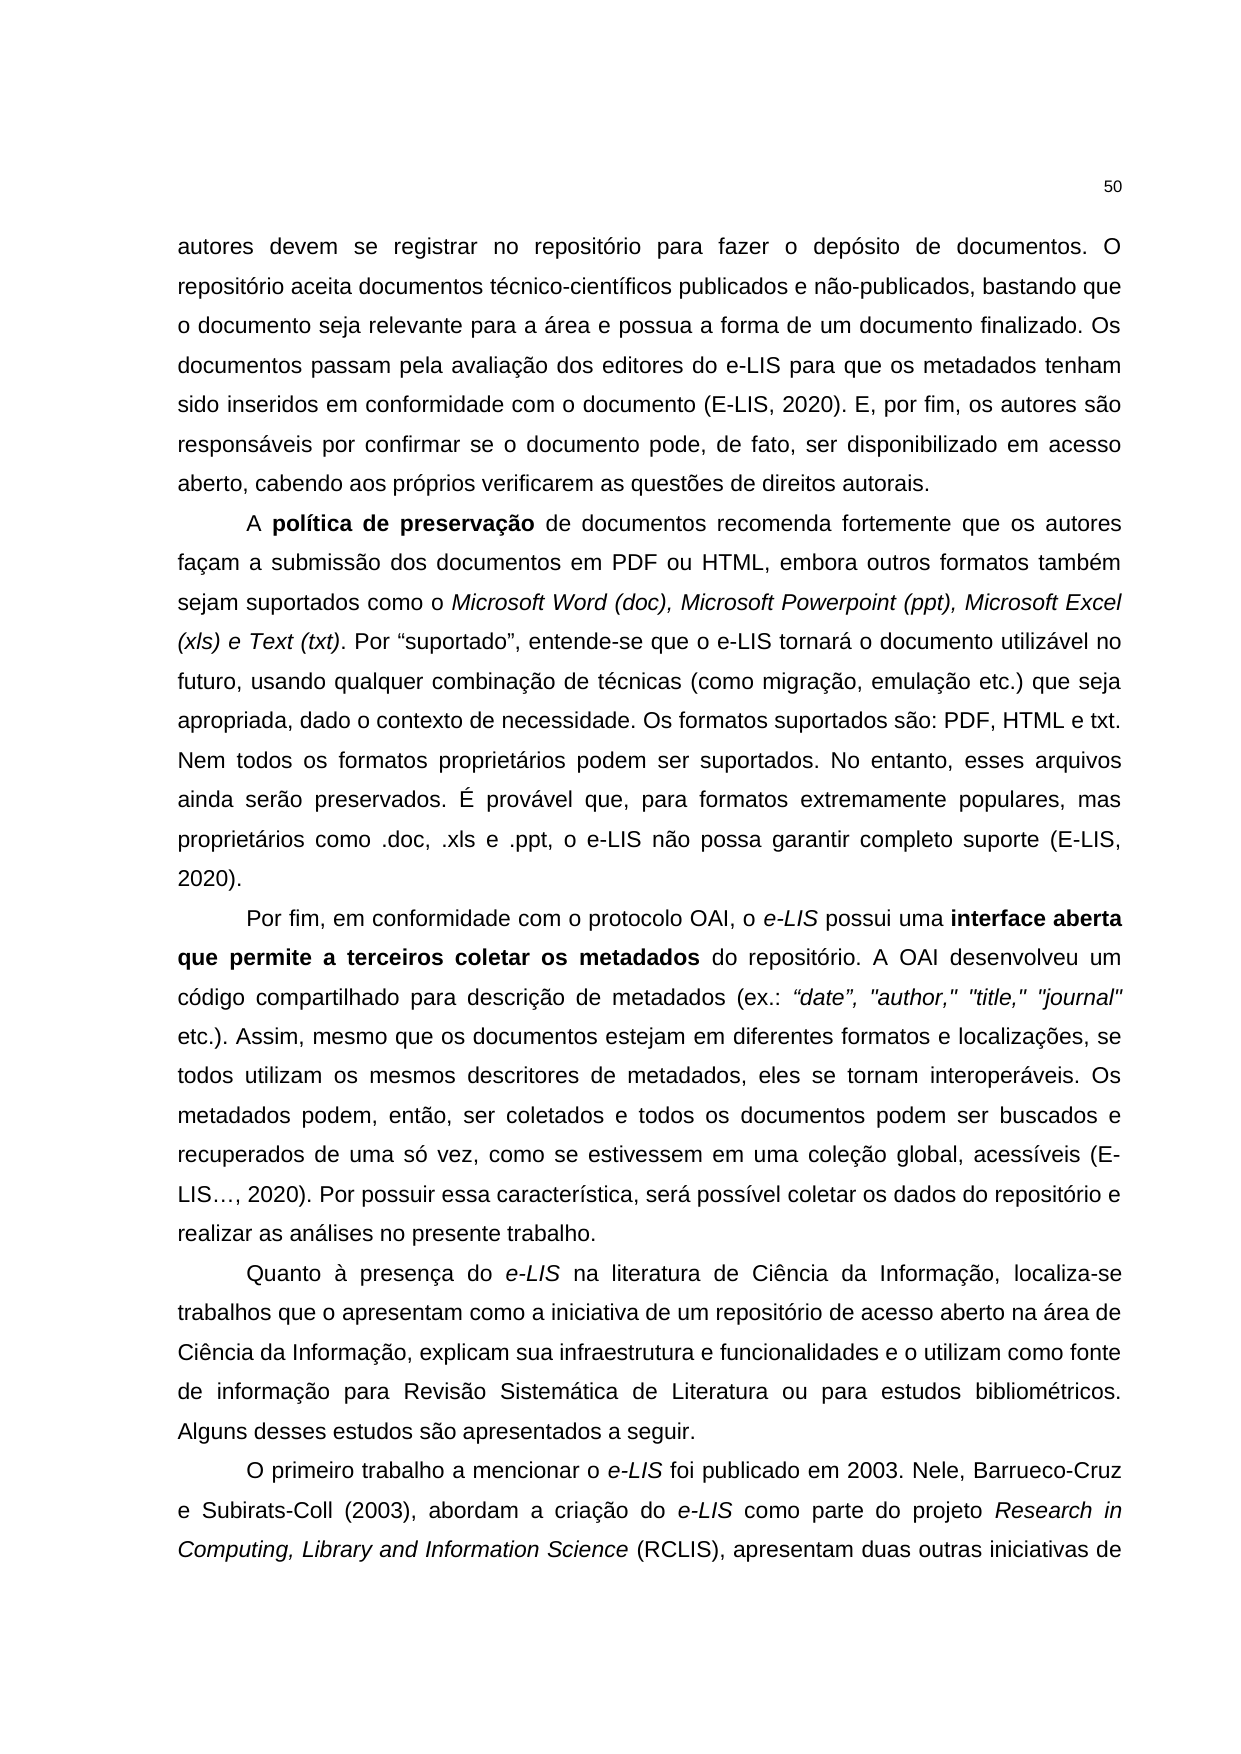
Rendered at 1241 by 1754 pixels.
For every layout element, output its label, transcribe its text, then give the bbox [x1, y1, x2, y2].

text A política de preservação de documentos recomenda fortemente que os autores façam a submissão dos documentos em PDF ou HTML, embora outros formatos também sejam suportados como o Microsoft Word (doc), Microsoft Powerpoint (ppt), Microsoft Excel (xls) e Text (txt). Por “suportado”, entende-se que o e-LIS tornará o documento utilizável no futuro, usando qualquer combinação de técnicas (como migração, emulação etc.) que seja apropriada, dado o contexto de necessidade. Os formatos suportados são: PDF, HTML e txt. Nem todos os formatos proprietários podem ser suportados. No entanto, esses arquivos ainda serão preservados. É provável que, para formatos extremamente populares, mas proprietários como .doc, .xls e .ppt, o e-LIS não possa garantir completo suporte (E-LIS, 2020). [177, 510, 1122, 891]
text autores devem se registrar no repositório para fazer o depósito de documentos. O repositório aceita documentos técnico-científicos publicados e não-publicados, bastando que o documento seja relevante para a área e possua a forma de um documento finalizado. Os documentos passam pela avaliação dos editores do e-LIS para que os metadados tenham sido inseridos em conformidade com o documento (E-LIS, 2020). E, por fim, os autores são responsáveis por confirmar se o documento pode, de fato, ser disponibilizado em acesso aberto, cabendo aos próprios verificarem as questões de direitos autorais. [177, 233, 1122, 497]
text Por fim, em conformidade com o protocolo OAI, o e-LIS possui uma interface aberta que permite a terceiros coletar os metadados do repositório. A OAI desenvolveu um código compartilhado para descrição de metadados (ex.: “date”, "author," "title," "journal" etc.). Assim, mesmo que os documentos estejam em diferentes formatos e localizações, se todos utilizam os mesmos descritores de metadados, eles se tornam interoperáveis. Os metadados podem, então, ser coletados e todos os documentos podem ser buscados e recuperados de uma só vez, como se estivessem em uma coleção global, acessíveis (E-LIS…, 2020). Por possuir essa característica, será possível coletar os dados do repositório e realizar as análises no presente trabalho. [177, 904, 1122, 1247]
text O primeiro trabalho a mencionar o e-LIS foi publicado em 2003. Nele, Barrueco-Cruz e Subirats-Coll (2003), abordam a criação do e-LIS como parte do projeto Research in Computing, Library and Information Science (RCLIS), apresentam duas outras iniciativas de [177, 1457, 1122, 1562]
text Quanto à presença do e-LIS na literatura de Ciência da Informação, localiza-se trabalhos que o apresentam como a iniciativa de um repositório de acesso aberto na área de Ciência da Informação, explicam sua infraestrutura e funcionalidades e o utilizam como fonte de informação para Revisão Sistemática de Literatura ou para estudos bibliométricos. Alguns desses estudos são apresentados a seguir. [177, 1260, 1122, 1444]
